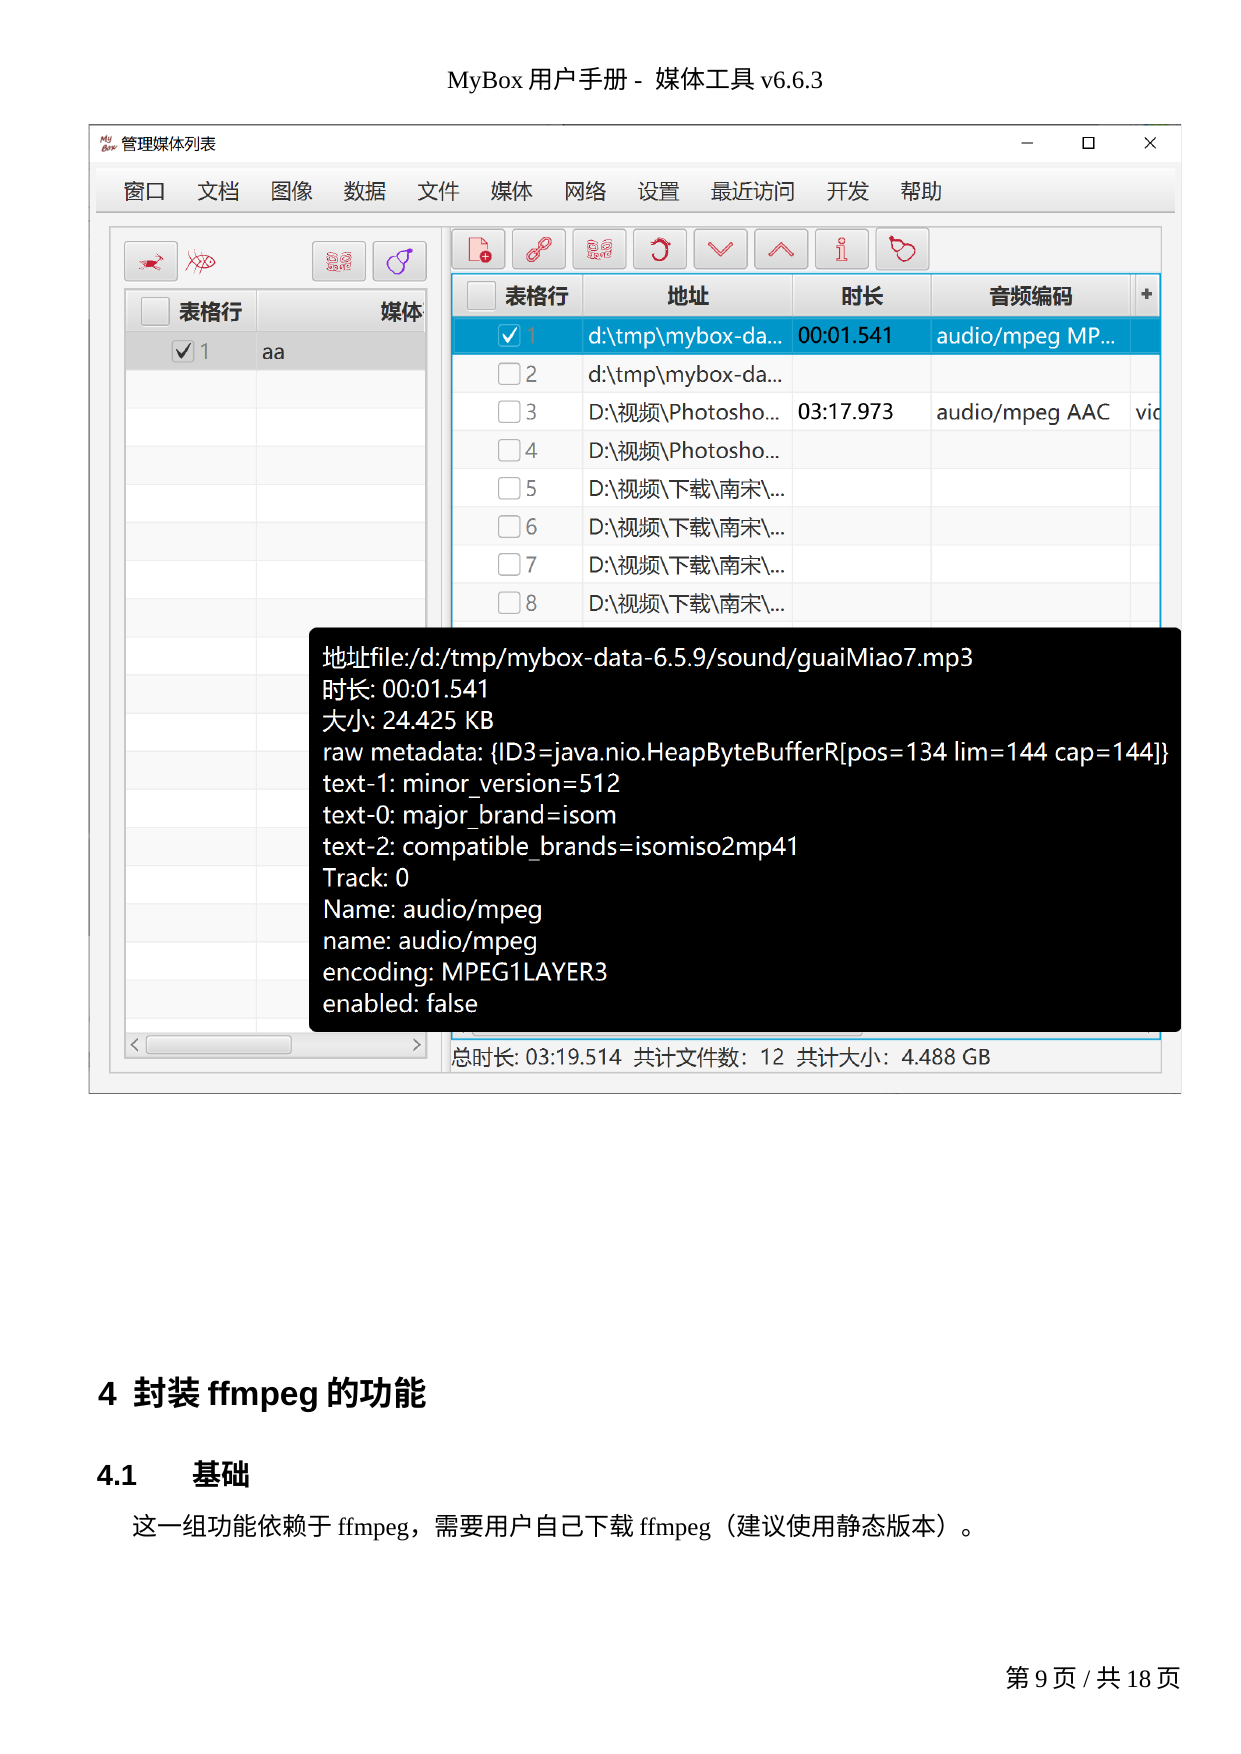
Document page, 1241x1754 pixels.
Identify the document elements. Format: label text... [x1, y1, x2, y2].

subtitle 封装ffmpeg的功能 [88, 1366, 1181, 1414]
picture [88, 124, 1182, 1094]
text 这一组功能依赖于ffmpeg，需要用户自己下载ffmpeg（建议使用静态版本）。 [88, 1507, 1181, 1543]
subtitle 基础 [88, 1452, 1181, 1494]
